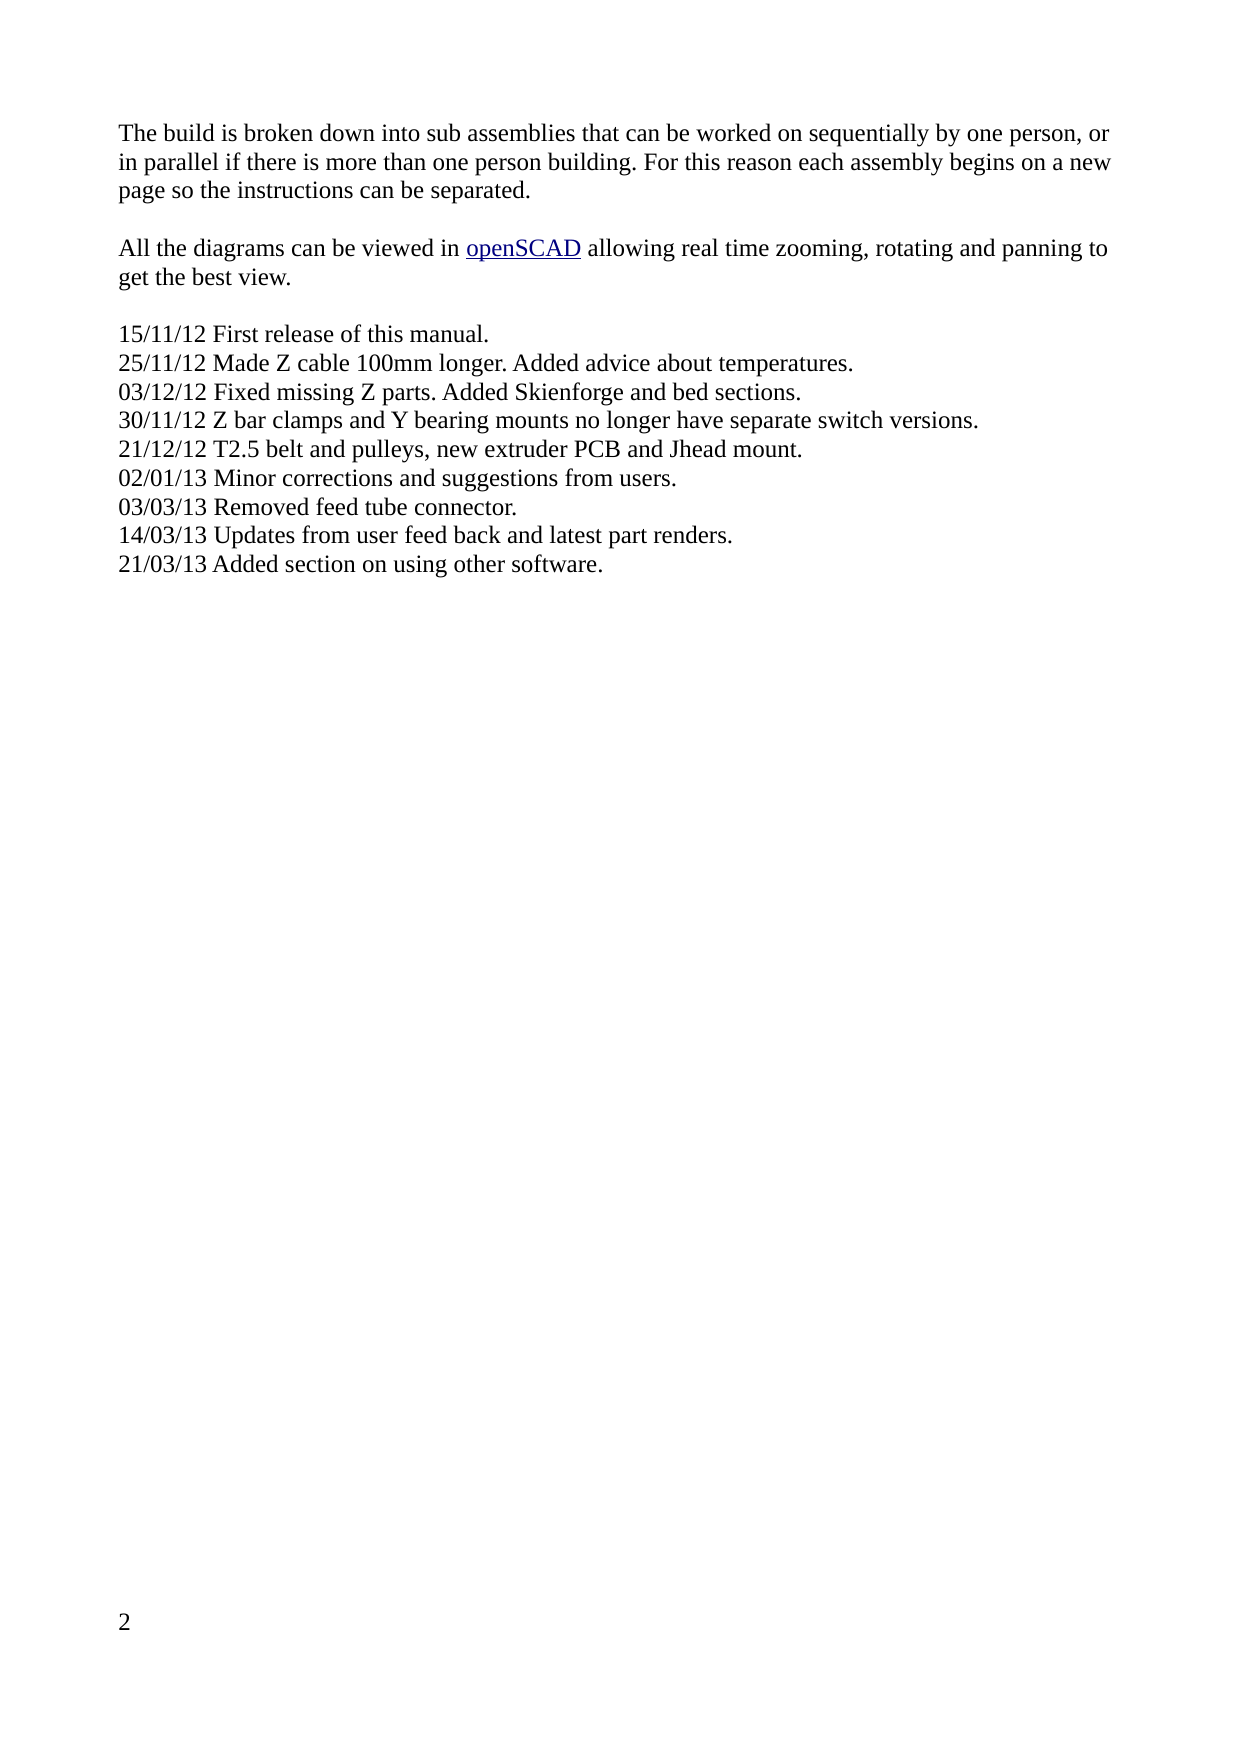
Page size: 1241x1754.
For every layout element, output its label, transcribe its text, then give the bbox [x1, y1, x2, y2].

text 30/11/12 Z bar clamps and Y bearing mounts no longer have separate switch versions. [118, 406, 1122, 434]
text 25/11/12 Made Z cable 100mm longer. Added advice about temperatures. [118, 348, 1122, 377]
text 21/12/12 T2.5 belt and pulleys, new extruder PCB and Jhead mount. [118, 434, 1122, 463]
text 15/11/12 First release of this manual. [118, 319, 1122, 348]
text 21/03/13 Added section on using other software. [118, 549, 1122, 578]
text 14/03/13 Updates from user feed back and latest part renders. [118, 521, 1122, 549]
text 02/01/13 Minor corrections and suggestions from users. [118, 463, 1122, 492]
text All the diagrams can be viewed in openSCAD allowing real time zooming, rotating and panning to get the best view. [118, 233, 1122, 291]
text 03/03/13 Removed feed tube connector. [118, 492, 1122, 521]
text 03/12/12 Fixed missing Z parts. Added Skienforge and bed sections. [118, 377, 1122, 406]
text The build is broken down into sub assemblies that can be worked on sequentially by one person, or in parallel if there is more than one person building. For this reason each assembly begins on a new page so the instructions can be separated. [118, 118, 1122, 204]
